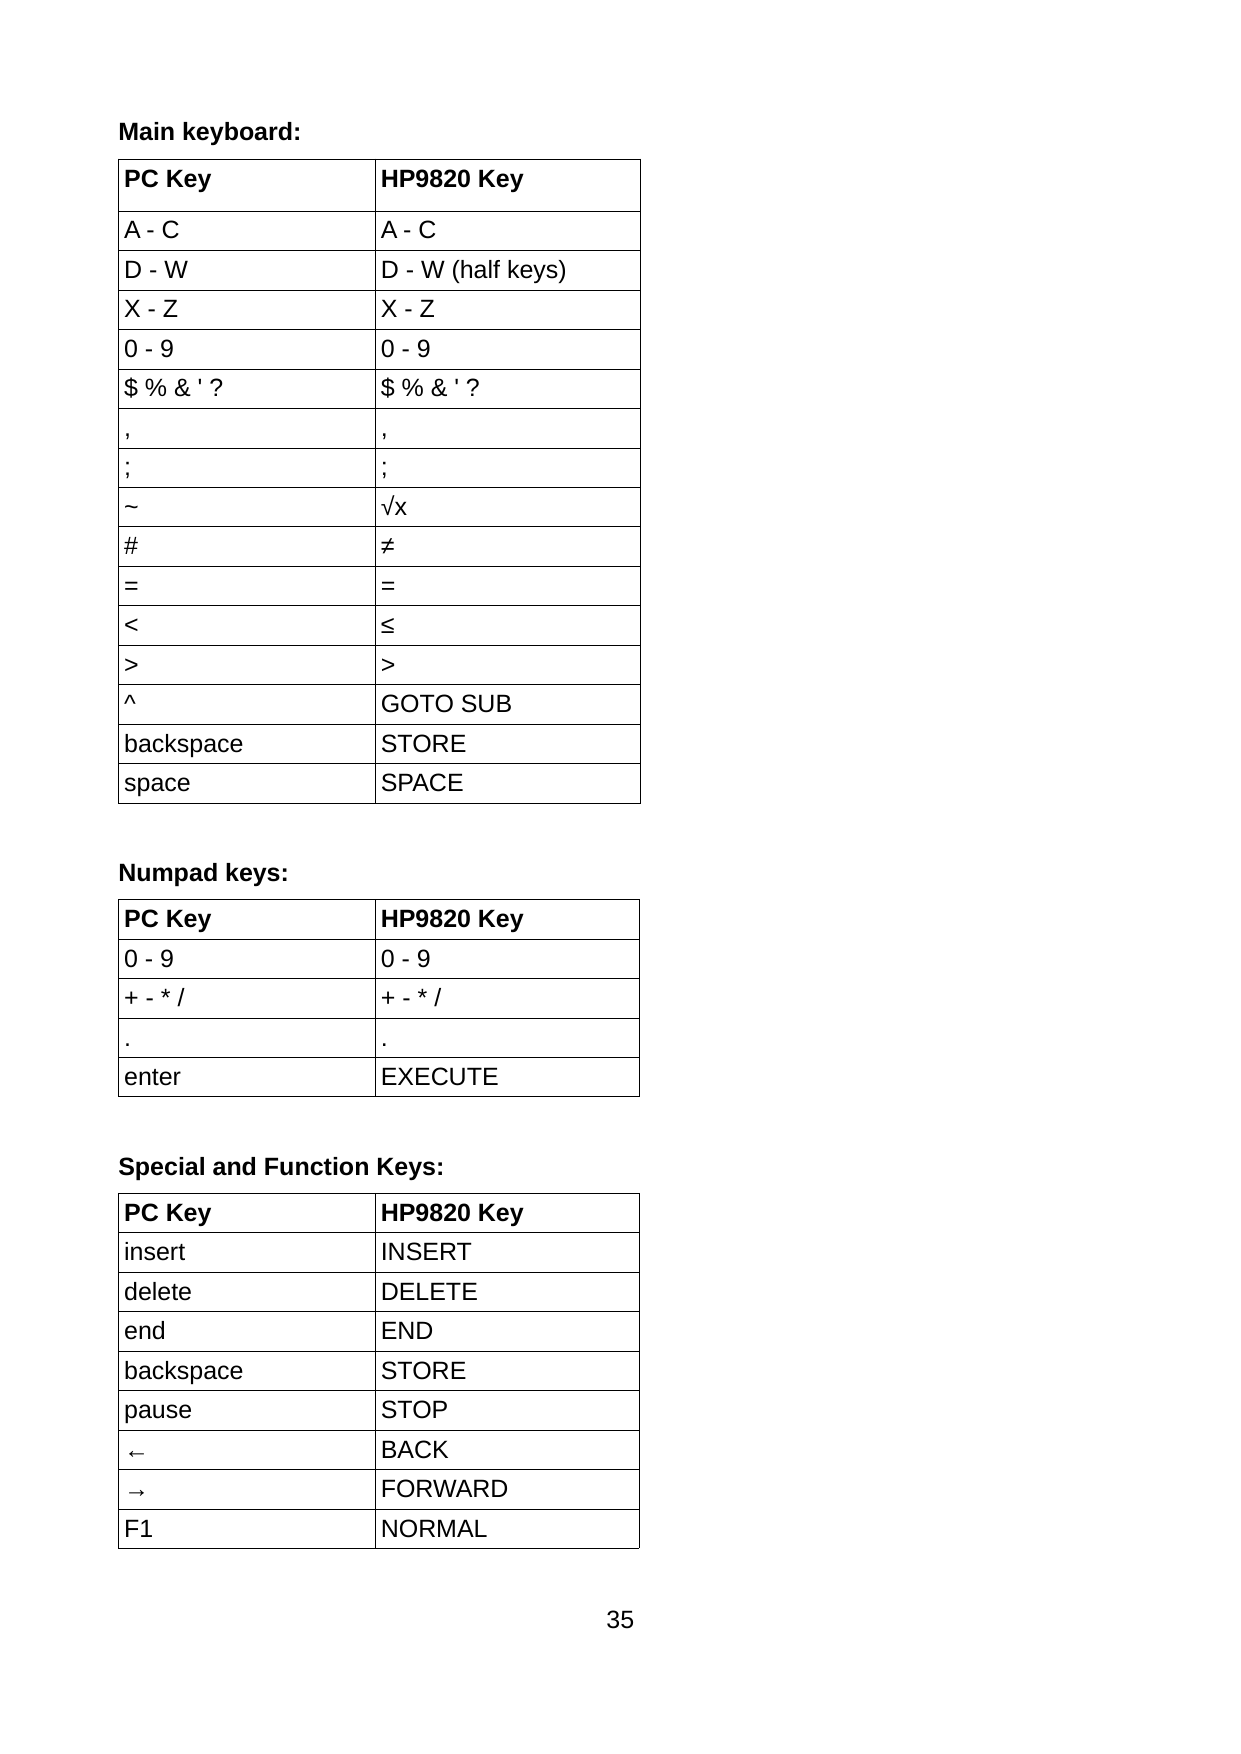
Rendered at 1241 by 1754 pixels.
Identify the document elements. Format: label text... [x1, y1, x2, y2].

table_cell insert [119, 1233, 375, 1272]
table_cell enter [119, 1058, 375, 1096]
table_cell A - C [119, 212, 375, 250]
table_cell > [376, 646, 640, 684]
table_cell . [119, 1019, 375, 1057]
table_cell delete [119, 1273, 375, 1311]
table_cell NORMAL [376, 1510, 639, 1548]
table_cell 0 - 9 [376, 940, 639, 978]
table_cell space [119, 764, 375, 803]
table_cell A - C [376, 212, 640, 250]
table_cell = [376, 567, 640, 605]
table_header HP9820 Key [376, 900, 639, 938]
table_cell > [119, 646, 375, 684]
table_cell , [119, 409, 375, 447]
table_cell # [119, 527, 375, 566]
table_cell √x [376, 488, 640, 526]
table_header HP9820 Key [376, 1194, 639, 1232]
text Main keyboard: [118, 118, 1122, 146]
table_cell STORE [376, 725, 640, 763]
table_header PC Key [119, 900, 375, 938]
table_cell 0 - 9 [119, 940, 375, 978]
table_cell ≠ [376, 527, 640, 566]
text Special and Function Keys: [118, 1152, 1122, 1180]
table_cell $ % & ' ? [119, 370, 375, 408]
table_cell backspace [119, 1352, 375, 1390]
table_cell < [119, 606, 375, 645]
table_cell ~ [119, 488, 375, 526]
table_cell end [119, 1312, 375, 1351]
table_cell ; [119, 449, 375, 487]
table_cell ^ [119, 685, 375, 724]
table_cell $ % & ' ? [376, 370, 640, 408]
table_header PC Key [119, 160, 375, 211]
table_cell pause [119, 1391, 375, 1430]
table_header PC Key [119, 1194, 375, 1232]
table_cell X - Z [119, 291, 375, 329]
table_cell + - * / [376, 979, 639, 1017]
table_cell STORE [376, 1352, 639, 1390]
table_cell D - W [119, 251, 375, 289]
table_cell ← [119, 1431, 375, 1469]
table_cell BACK [376, 1431, 639, 1469]
table_cell , [376, 409, 640, 447]
table_cell DELETE [376, 1273, 639, 1311]
table_cell INSERT [376, 1233, 639, 1272]
table_cell END [376, 1312, 639, 1351]
table_cell . [376, 1019, 639, 1057]
table_cell F1 [119, 1510, 375, 1548]
table_cell EXECUTE [376, 1058, 639, 1096]
table_cell FORWARD [376, 1470, 639, 1509]
table_cell SPACE [376, 764, 640, 803]
table_cell backspace [119, 725, 375, 763]
table_cell ; [376, 449, 640, 487]
table_cell D - W (half keys) [376, 251, 640, 289]
table_cell X - Z [376, 291, 640, 329]
table_cell = [119, 567, 375, 605]
text Numpad keys: [118, 859, 1122, 887]
table_header HP9820 Key [376, 160, 640, 211]
table_cell 0 - 9 [376, 330, 640, 368]
table_cell → [119, 1470, 375, 1509]
table_cell 0 - 9 [119, 330, 375, 368]
table_cell GOTO SUB [376, 685, 640, 724]
table_cell ≤ [376, 606, 640, 645]
table_cell + - * / [119, 979, 375, 1017]
table_cell STOP [376, 1391, 639, 1430]
